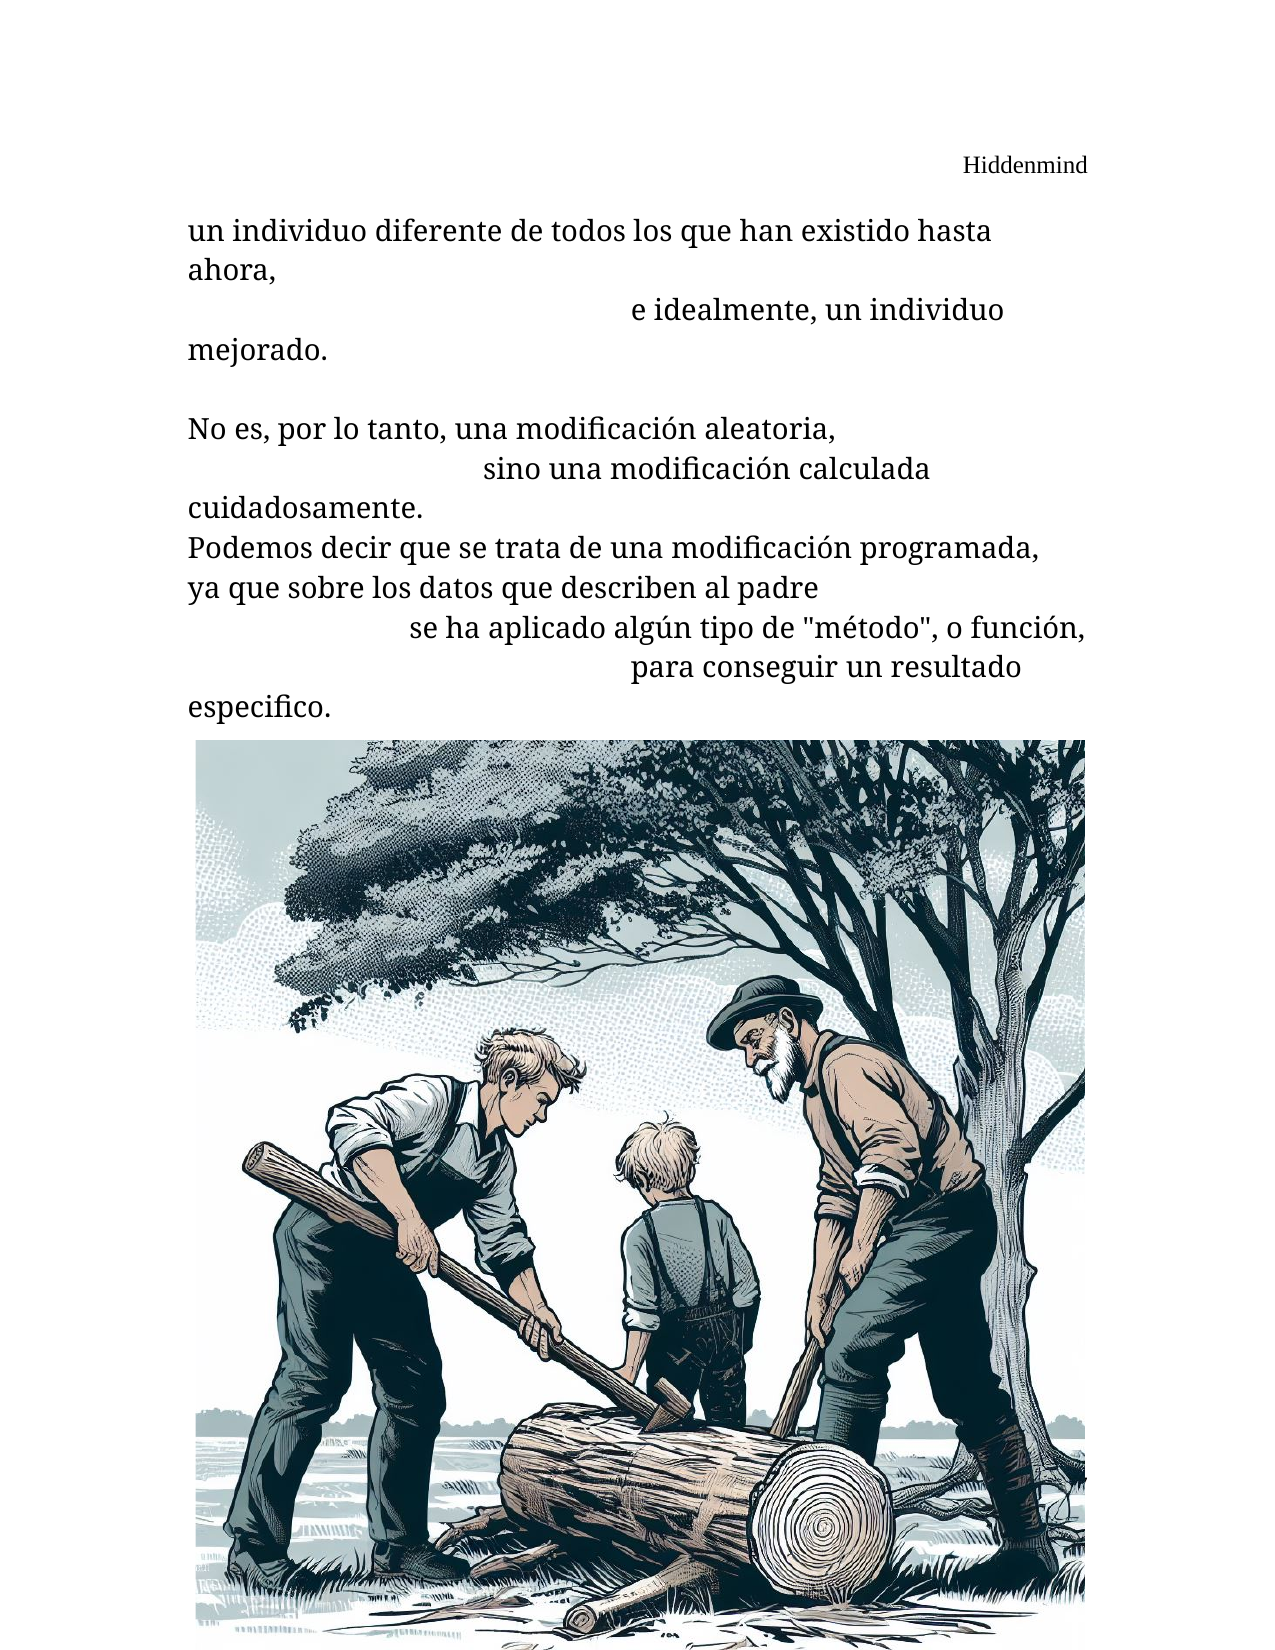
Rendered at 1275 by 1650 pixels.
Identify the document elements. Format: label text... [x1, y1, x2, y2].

picture [195, 740, 1085, 1650]
text No es, por lo tanto, una modificación aleatoria, [187, 408, 1087, 448]
text se ha aplicado algún tipo de "método", o función, [187, 607, 1087, 647]
text sino una modificación calculada cuidadosamente. [187, 448, 1087, 527]
text e idealmente, un individuo mejorado. [187, 289, 1087, 369]
text para conseguir un resultado especifico. [187, 647, 1087, 726]
text ya que sobre los datos que describen al padre [187, 567, 1087, 607]
text un individuo diferente de todos los que han existido hasta ahora, [187, 210, 1087, 289]
text Podemos decir que se trata de una modificación programada, [187, 527, 1087, 567]
